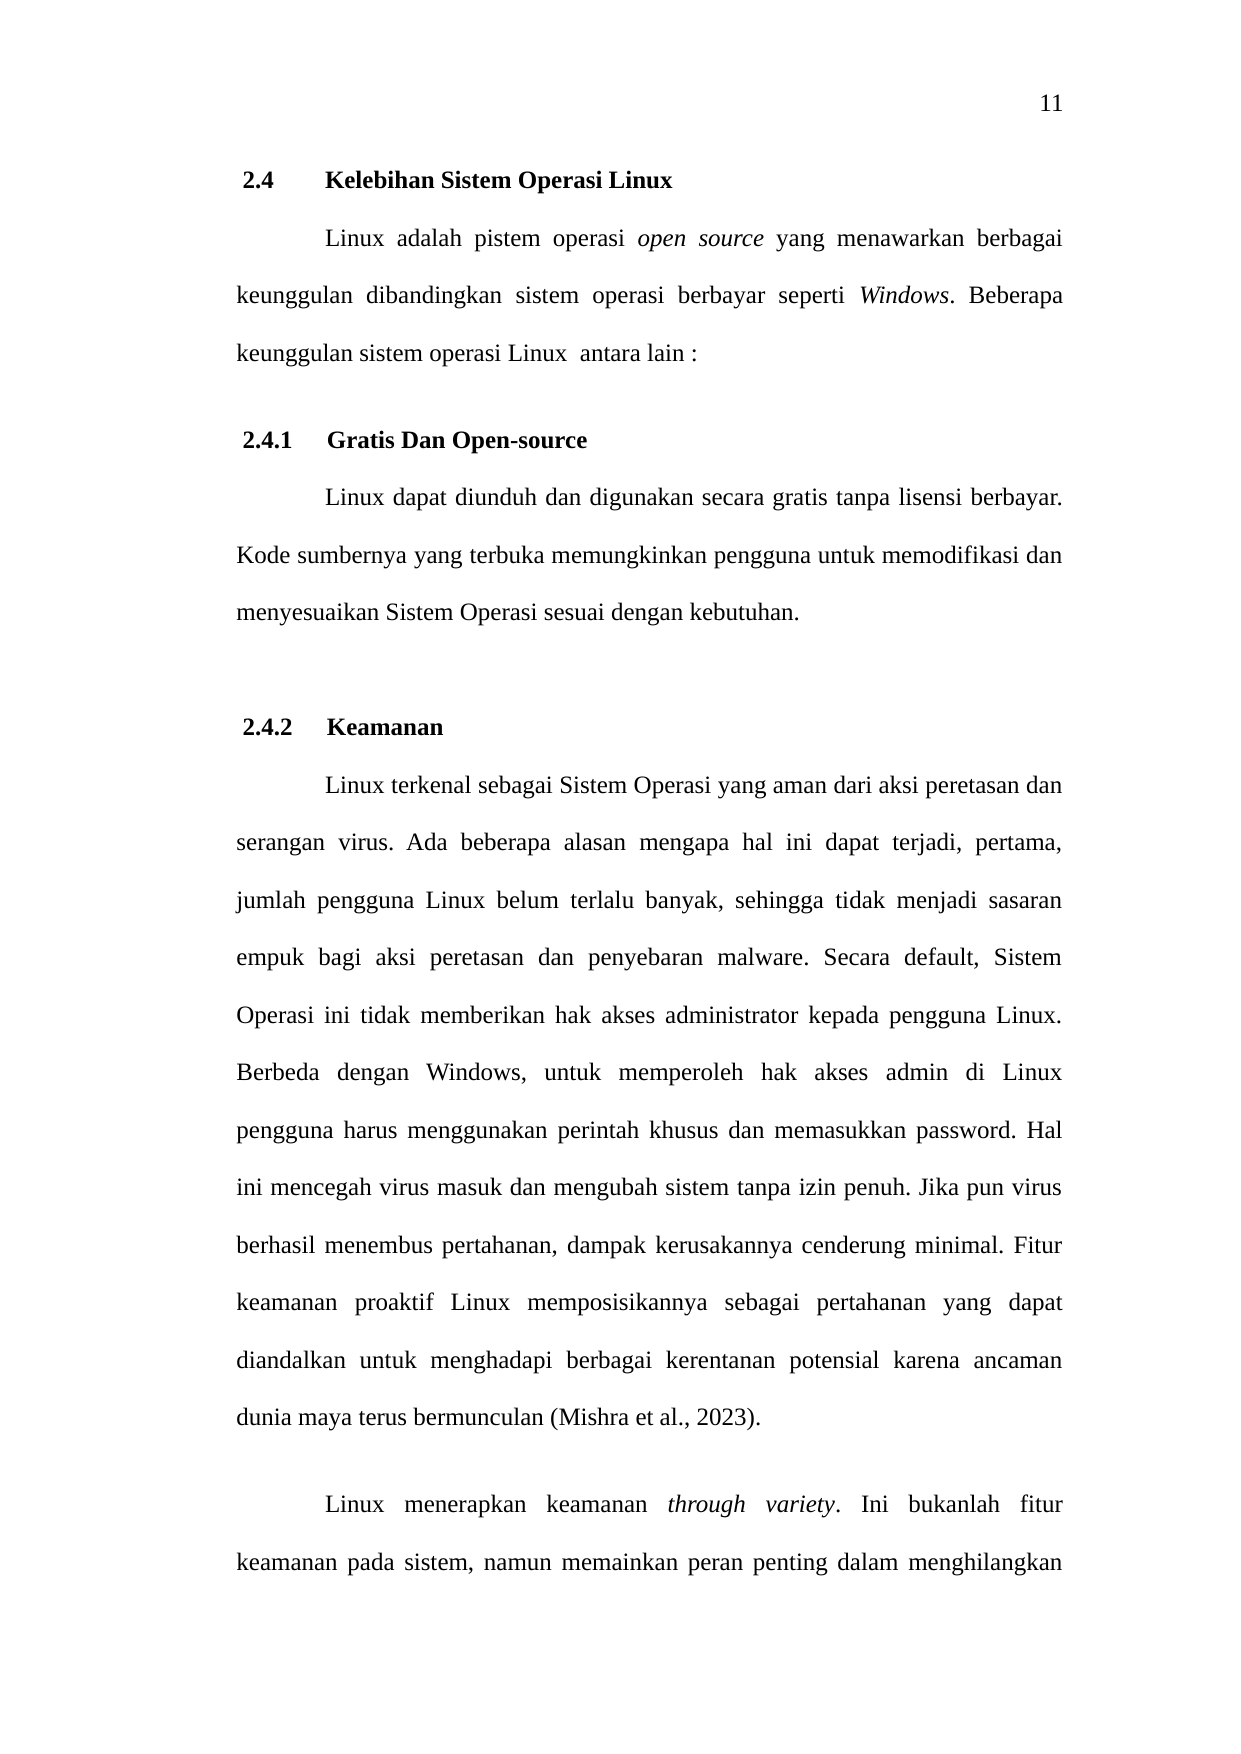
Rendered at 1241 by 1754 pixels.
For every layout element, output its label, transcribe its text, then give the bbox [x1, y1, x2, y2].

subtitle Kelebihan Sistem Operasi Linux [236, 165, 1063, 194]
text Linux adalah pistem operasi open source yang menawarkan berbagai keunggulan dibandingkan sistem operasi berbayar seperti Windows. Beberapa keunggulan sistem operasi Linux antara lain : [236, 223, 1063, 367]
text Linux terkenal sebagai Sistem Operasi yang aman dari aksi peretasan dan serangan virus. Ada beberapa alasan mengapa hal ini dapat terjadi, pertama, jumlah pengguna Linux belum terlalu banyak, sehingga tidak menjadi sasaran empuk bagi aksi peretasan dan penyebaran malware. Secara default, Sistem Operasi ini tidak memberikan hak akses administrator kepada pengguna Linux. Berbeda dengan Windows, untuk memperoleh hak akses admin di Linux pengguna harus menggunakan perintah khusus dan memasukkan password. Hal ini mencegah virus masuk dan mengubah sistem tanpa izin penuh. Jika pun virus berhasil menembus pertahanan, dampak kerusakannya cenderung minimal. Fitur keamanan proaktif Linux memposisikannya sebagai pertahanan yang dapat diandalkan untuk menghadapi berbagai kerentanan potensial karena ancaman dunia maya terus bermunculan (Mishra et al., 2023)⁠. [236, 770, 1063, 1431]
subtitle Gratis dan Open-source [236, 425, 1063, 453]
subtitle Keamanan [236, 712, 1063, 741]
text Linux dapat diunduh dan digunakan secara gratis tanpa lisensi berbayar. Kode sumbernya yang terbuka memungkinkan pengguna untuk memodifikasi dan menyesuaikan Sistem Operasi sesuai dengan kebutuhan. [236, 482, 1063, 626]
text Linux menerapkan keamanan through variety. Ini bukanlah fitur keamanan pada sistem, namun memainkan peran penting dalam menghilangkan [236, 1489, 1063, 1576]
